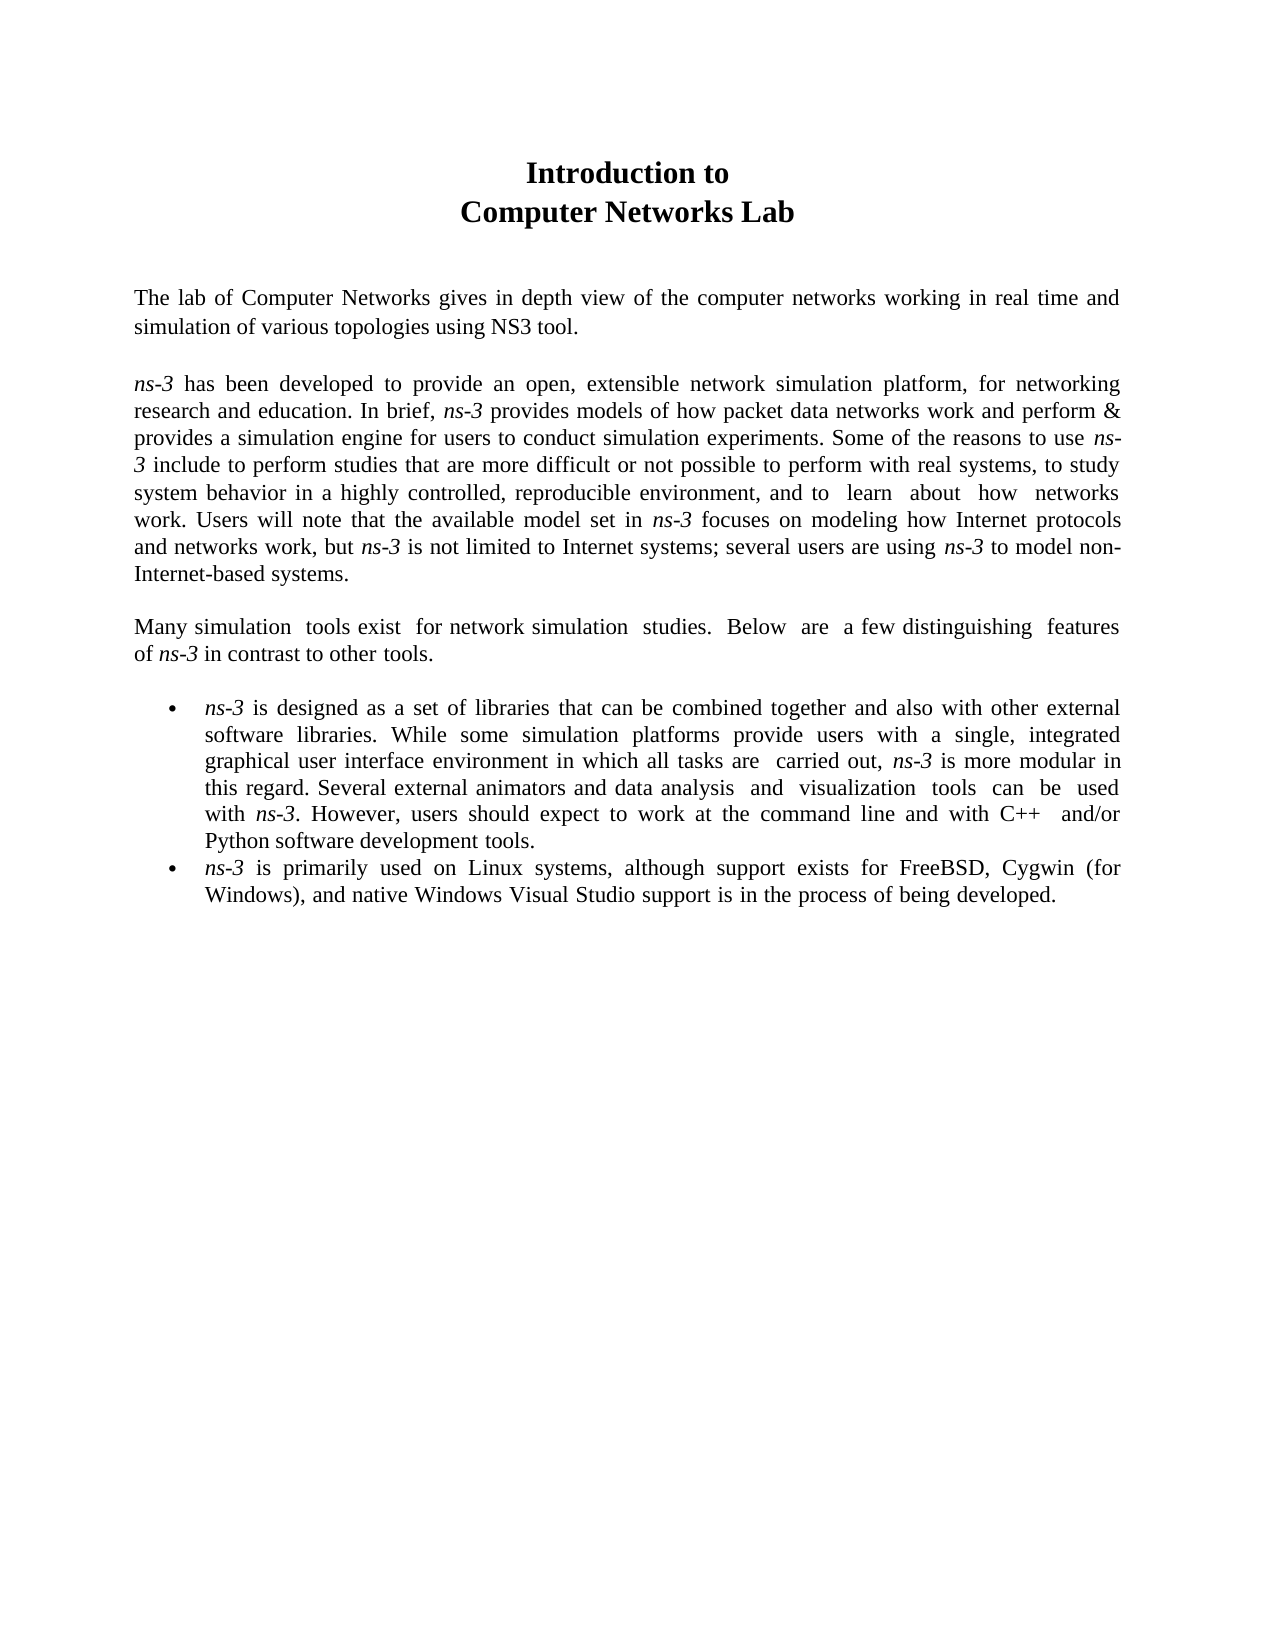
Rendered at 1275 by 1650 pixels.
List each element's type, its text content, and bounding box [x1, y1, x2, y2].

text The lab of Computer Networks gives in depth view of the computer networks working in real time and simulation of various topologies using NS3 tool. [134, 284, 1122, 340]
text ns-3 has been developed to provide an open, extensible network simulation platform, for networking research and education. In brief, ns-3 provides models of how packet data networks work and perform & provides a simulation engine for users to conduct simulation experiments. Some of the reasons to use ns- 3 include to perform studies that are more difficult or not possible to perform with real systems, to study system behavior in a highly controlled, reproducible environment, and to learn about how networks work. Users will note that the available model set in ns-3 focuses on modeling how Internet protocols and networks work, but ns-3 is not limited to Internet systems; several users are using ns-3 to model non-Internet-based systems. [134, 370, 1122, 586]
subtitle Introduction to Computer Networks Lab [459, 154, 795, 229]
list ns-3 is primarily used on Linux systems, although support exists for FreeBSD, Cygwin (for Windows), and native Windows Visual Studio support is in the process of being developed. [169, 854, 1121, 908]
list ns-3 is designed as a set of libraries that can be combined together and also with other external software libraries. While some simulation platforms provide users with a single, integrated graphical user interface environment in which all tasks are carried out, ns-3 is more modular in this regard. Several external animators and data analysis and visualization tools can be used with ns-3. However, users should expect to work at the command line and with C++ and/or Python software development tools. [169, 694, 1122, 853]
text Many simulation tools exist for network simulation studies. Below are a few distinguishing features of ns-3 in contrast to other tools. [134, 613, 1121, 666]
